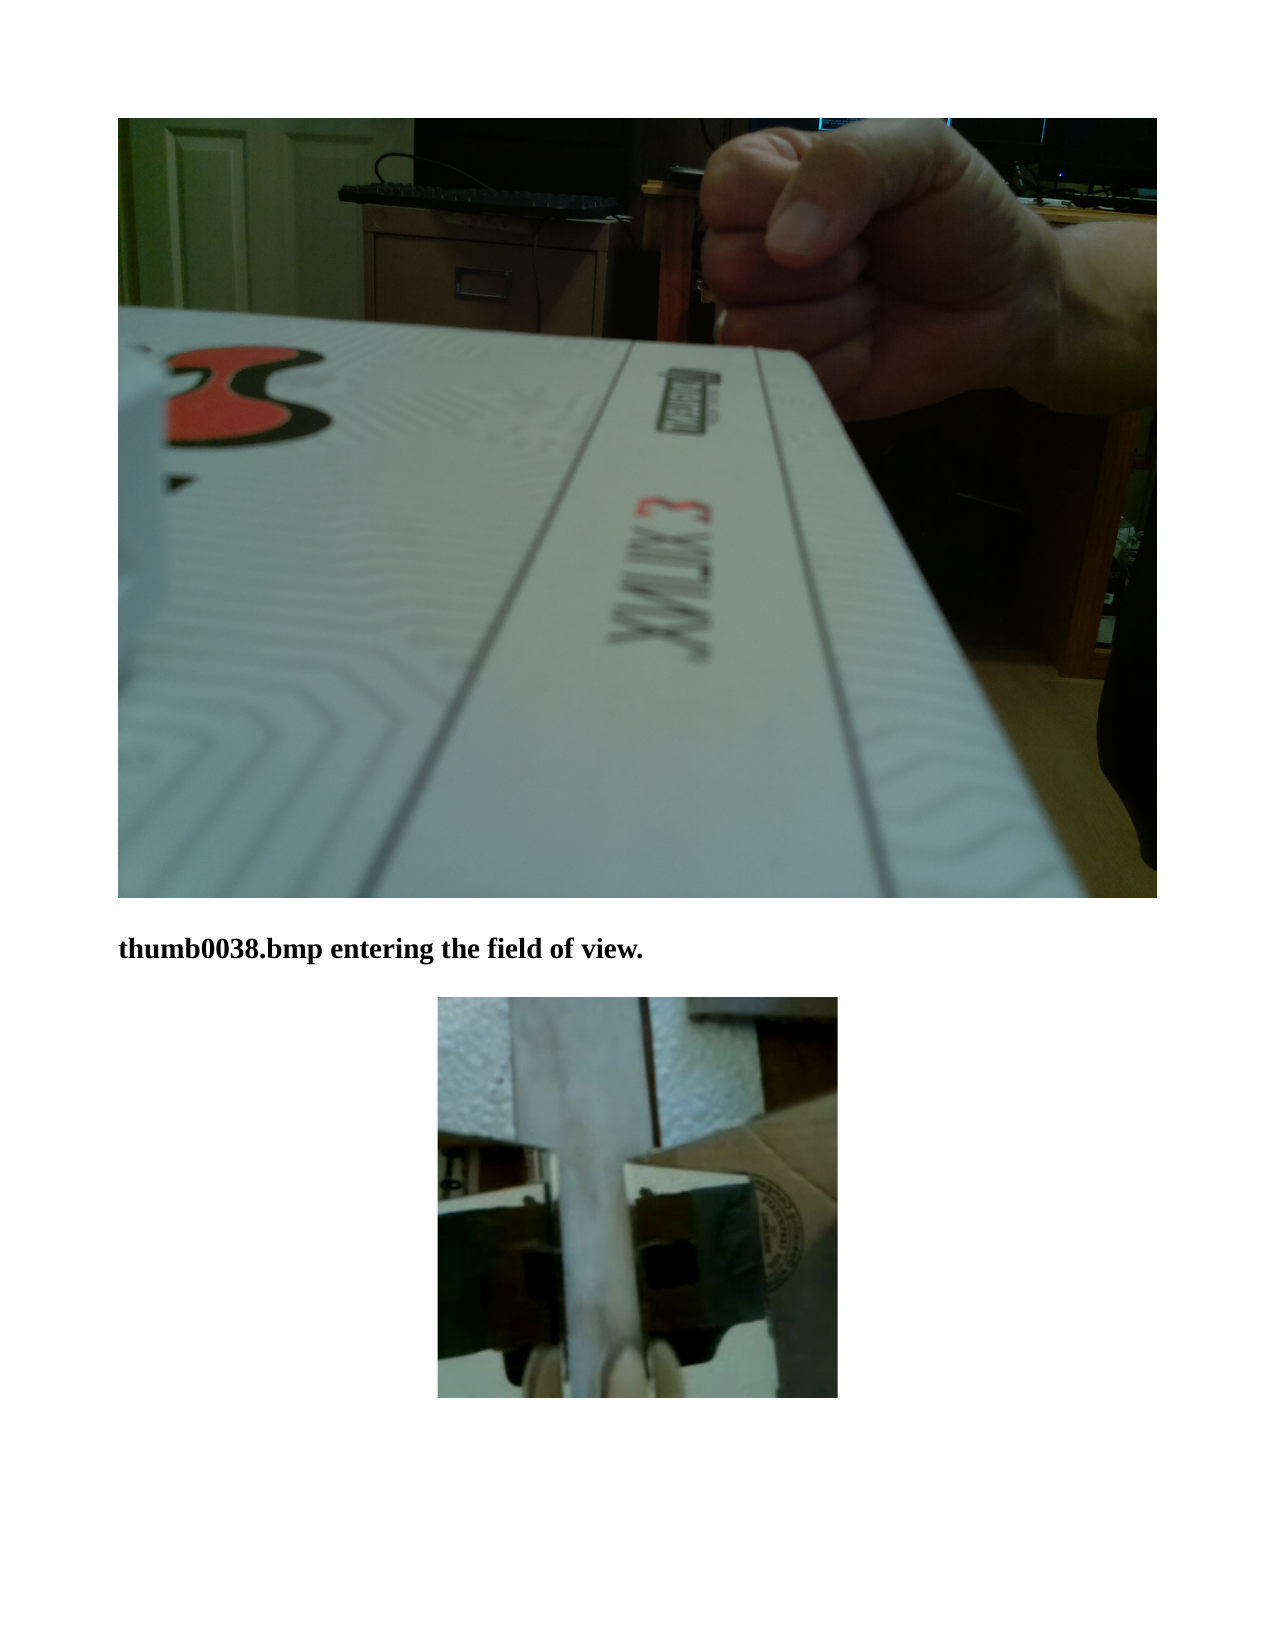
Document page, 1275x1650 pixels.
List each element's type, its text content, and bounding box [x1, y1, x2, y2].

picture [118, 118, 1157, 898]
picture [437, 997, 838, 1398]
text thumb0038.bmp entering the field of view. [118, 931, 1157, 964]
